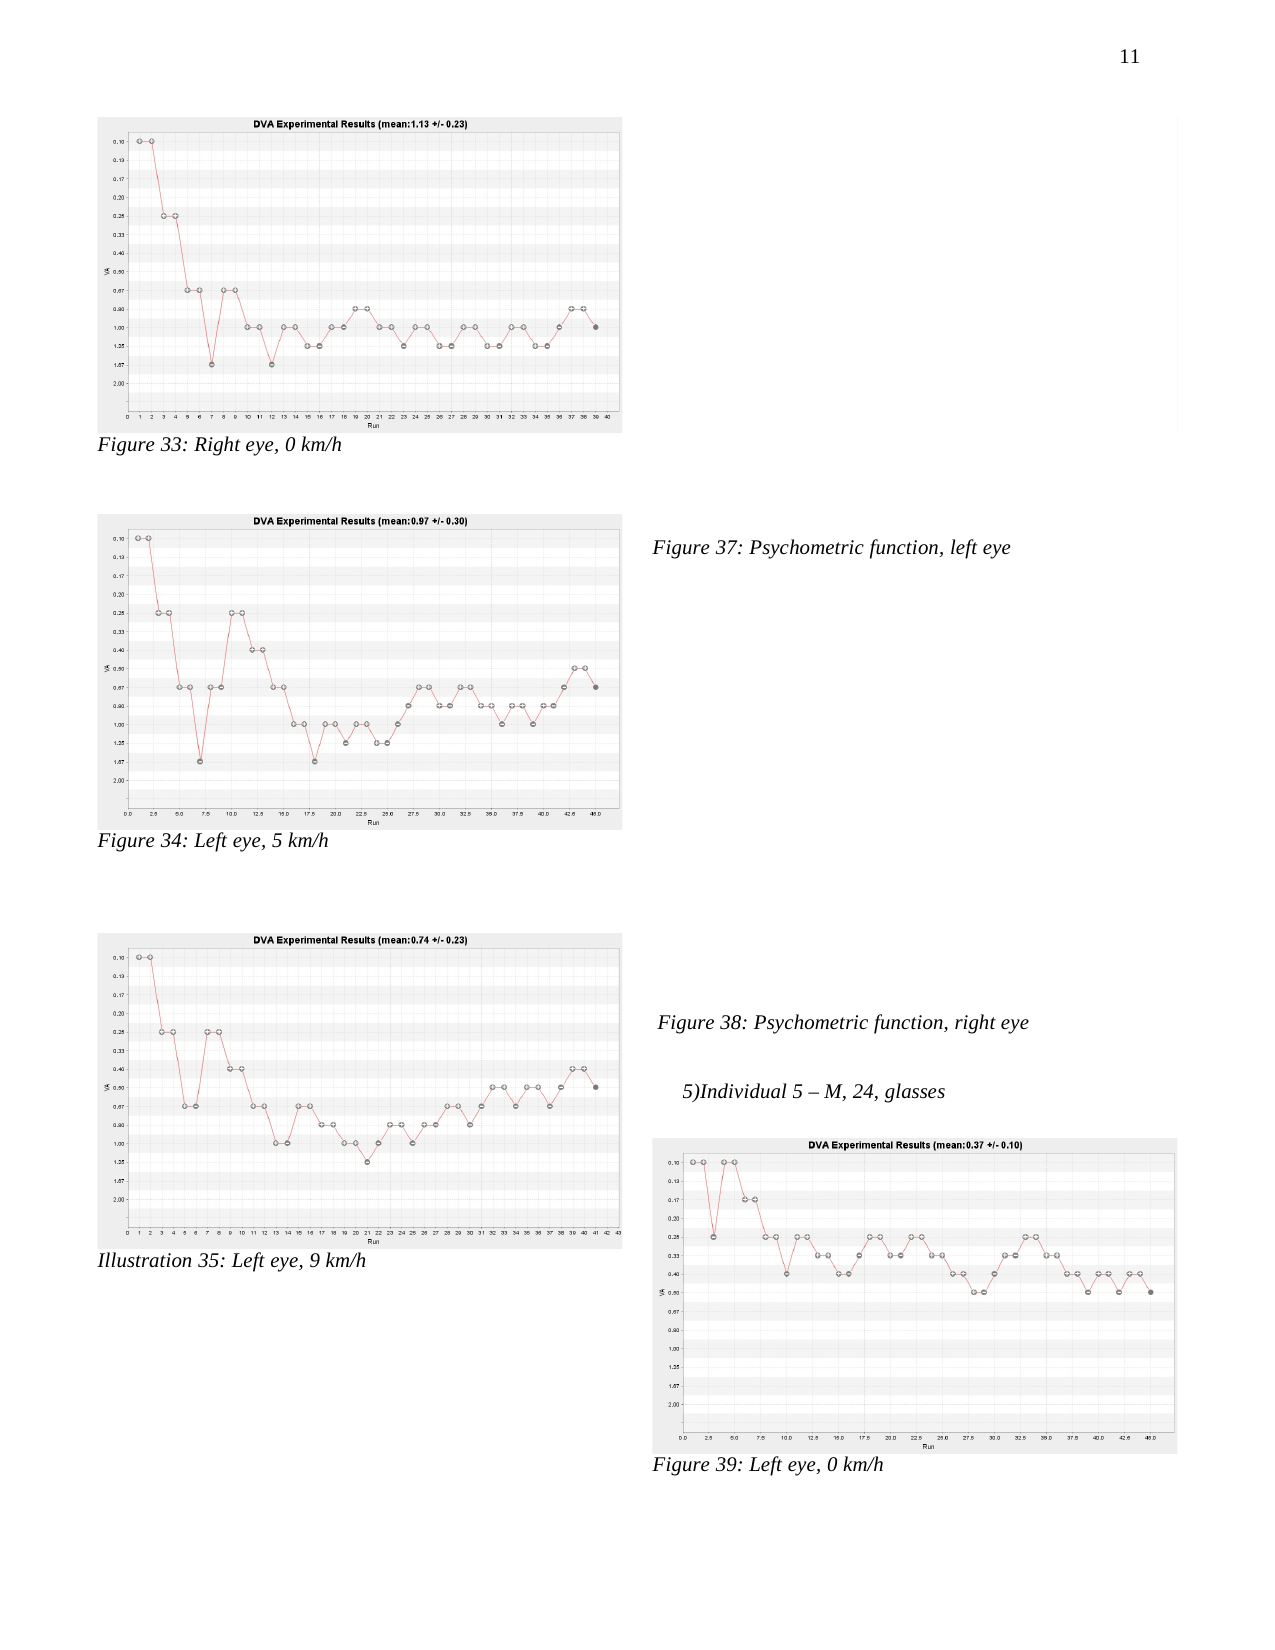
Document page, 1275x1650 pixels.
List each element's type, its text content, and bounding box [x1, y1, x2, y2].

picture [652, 1138, 1178, 1454]
text Illustration 35: Left eye, 9 km/h [97, 1249, 622, 1272]
picture [97, 117, 623, 433]
text Figure 38: Psychometric function, right eye [657, 633, 1182, 1033]
text Figure 34: Left eye, 5 km/h [97, 830, 622, 852]
text Figure 33: Right eye, 0 km/h [97, 433, 622, 456]
subtitle Individual 5 – M, 24, glasses [682, 1079, 1177, 1103]
picture [97, 514, 623, 830]
text Figure 37: Psychometric function, left eye [652, 117, 1177, 559]
picture [97, 933, 623, 1249]
text Figure 39: Left eye, 0 km/h [652, 1454, 1177, 1476]
